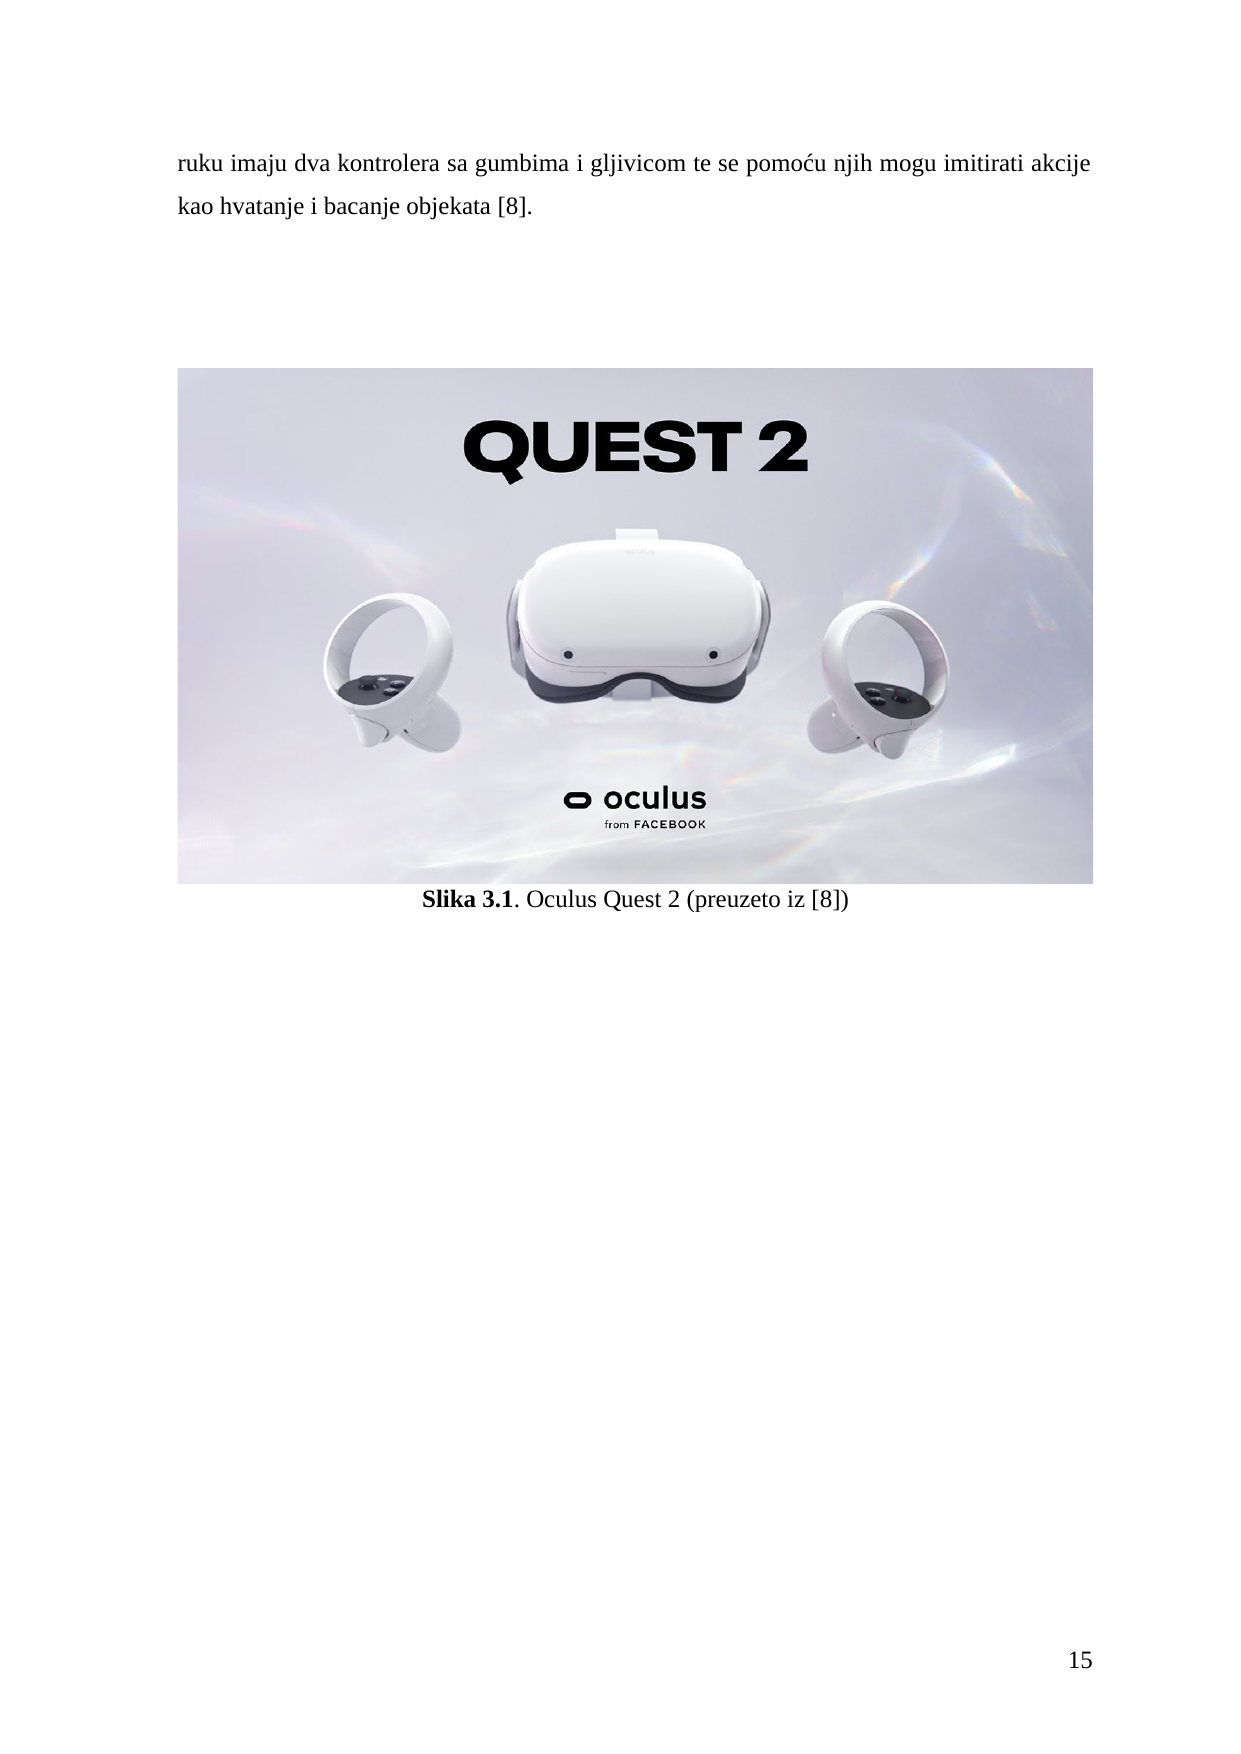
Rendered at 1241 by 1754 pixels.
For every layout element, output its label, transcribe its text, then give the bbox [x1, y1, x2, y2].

text ruku imaju dva kontrolera sa gumbima i gljivicom te se pomoću njih mogu imitirati akcije kao hvatanje i bacanje objekata [8]. [177, 148, 1092, 219]
text Slika 3.1. Oculus Quest 2 (preuzeto iz [8]) [177, 884, 1093, 912]
picture [177, 368, 1093, 884]
